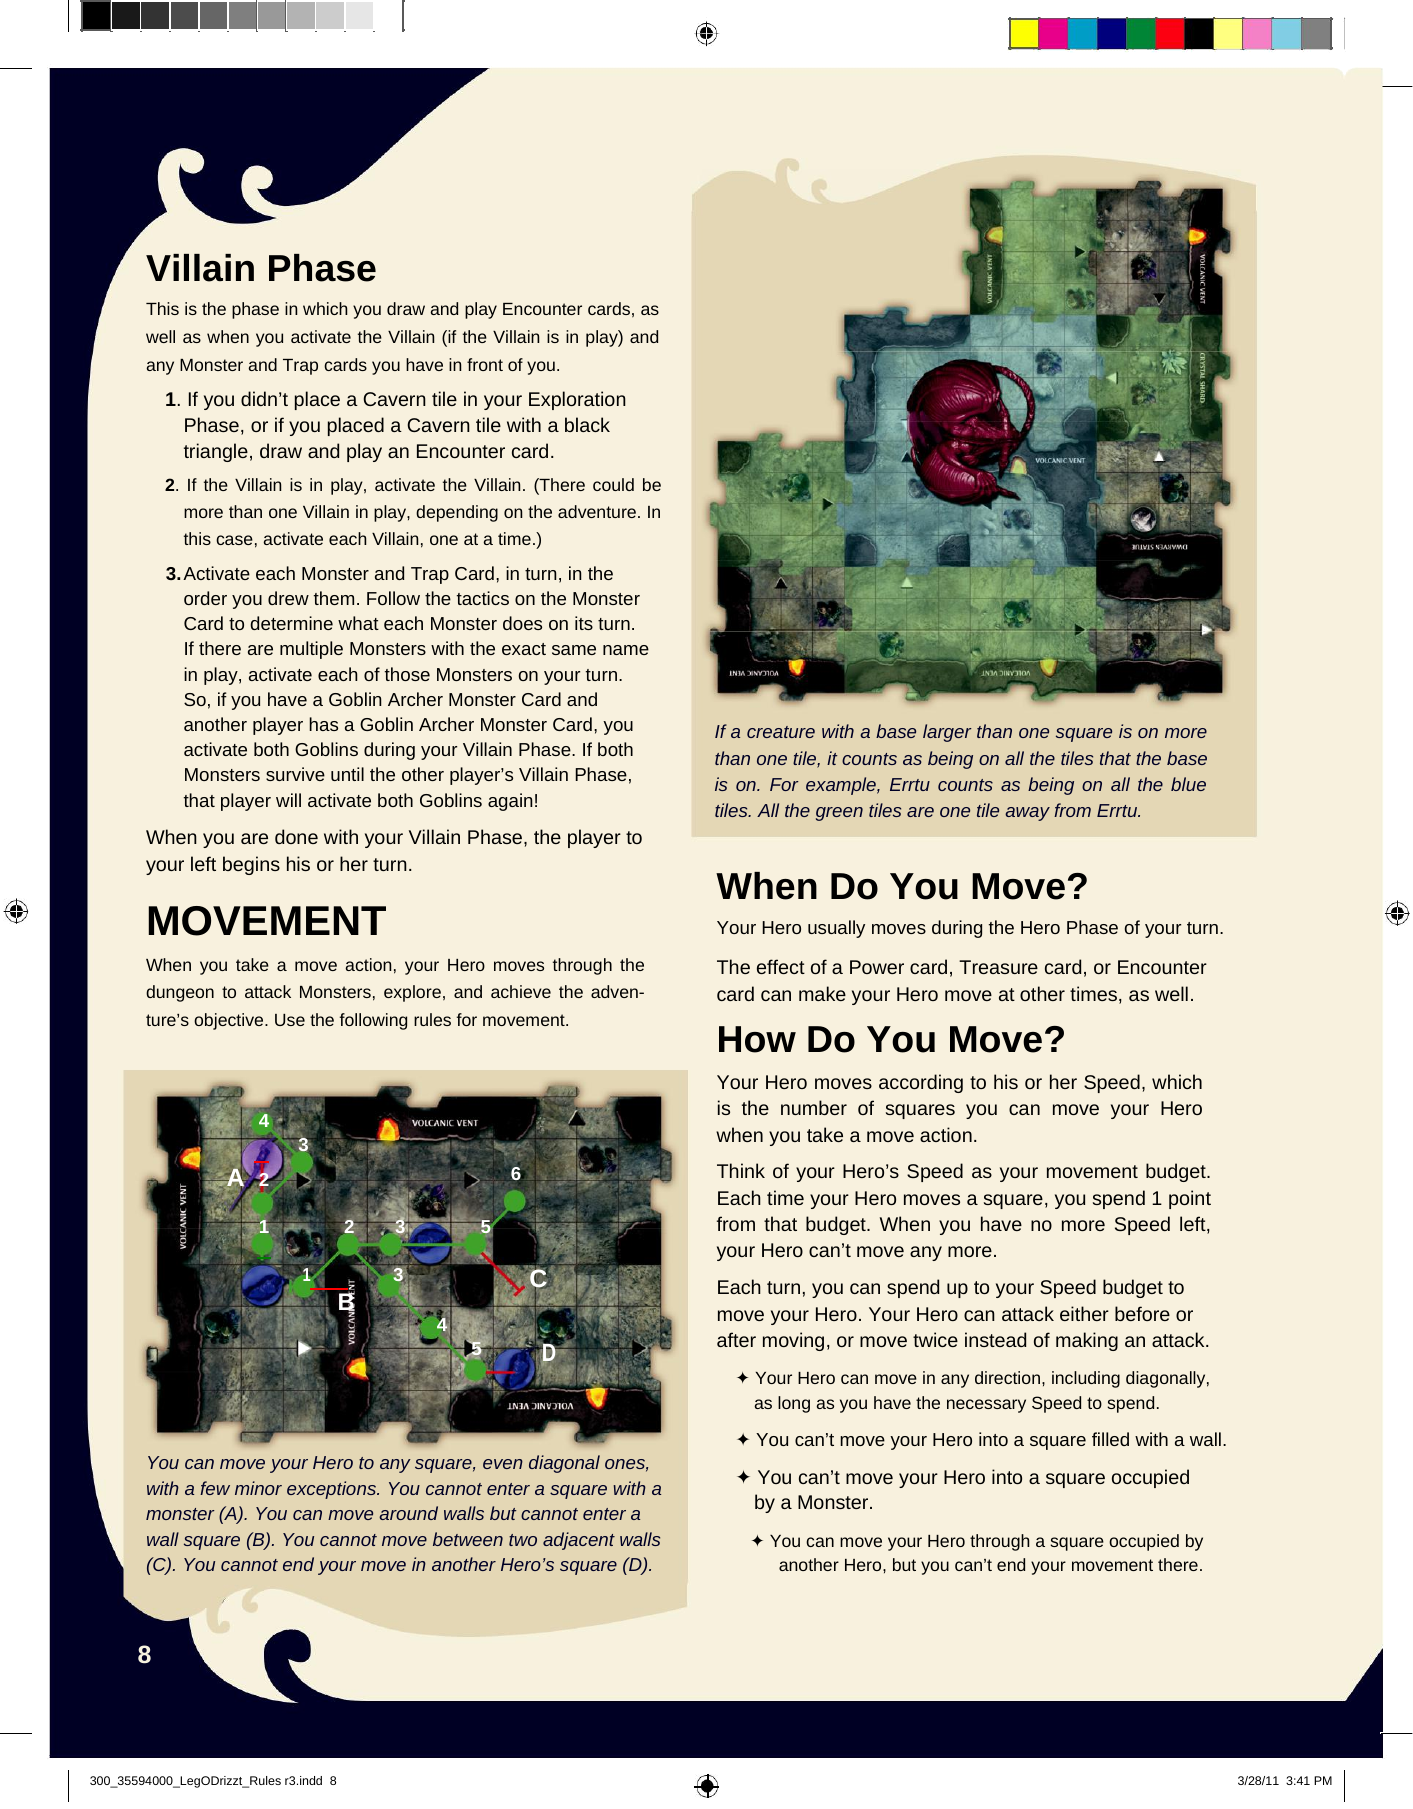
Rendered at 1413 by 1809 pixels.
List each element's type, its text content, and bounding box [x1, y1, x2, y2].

table_header 300_35594000_LegODrizzt_Rules r3.indd 8 [90, 1774, 694, 1792]
picture [695, 1774, 707, 1786]
picture [695, 1788, 707, 1798]
picture [47, 17, 1413, 1760]
picture [3, 898, 29, 924]
table_cell [719, 1792, 1337, 1798]
picture [709, 1788, 718, 1798]
picture [709, 1774, 718, 1786]
table_header 3/28/11 3:41 PM [719, 1774, 1337, 1792]
table_cell [90, 1792, 694, 1798]
